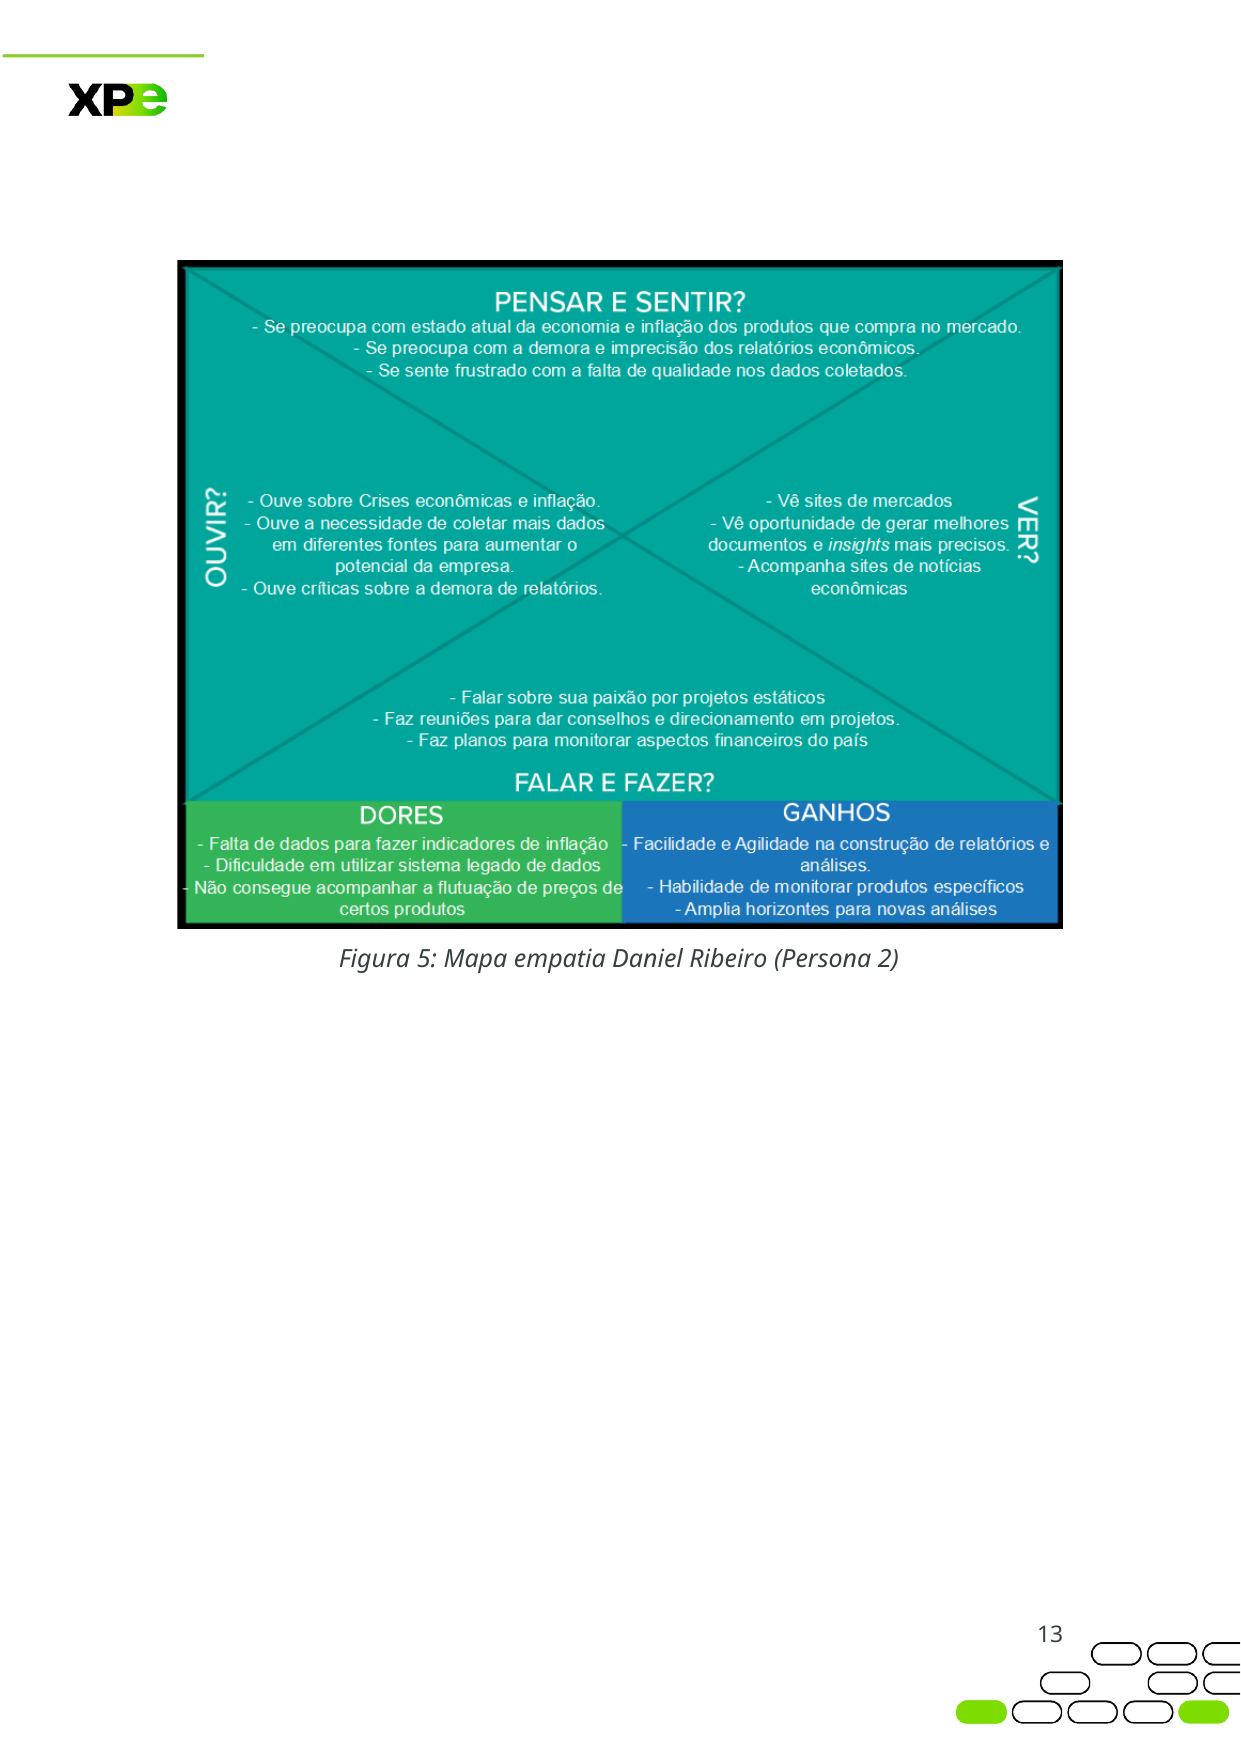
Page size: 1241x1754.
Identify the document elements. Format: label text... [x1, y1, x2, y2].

picture [177, 260, 1063, 929]
picture [2, 51, 205, 148]
picture [955, 1642, 1241, 1724]
text Figura 5: Mapa empatia Daniel Ribeiro (Persona 2) [177, 929, 1063, 975]
